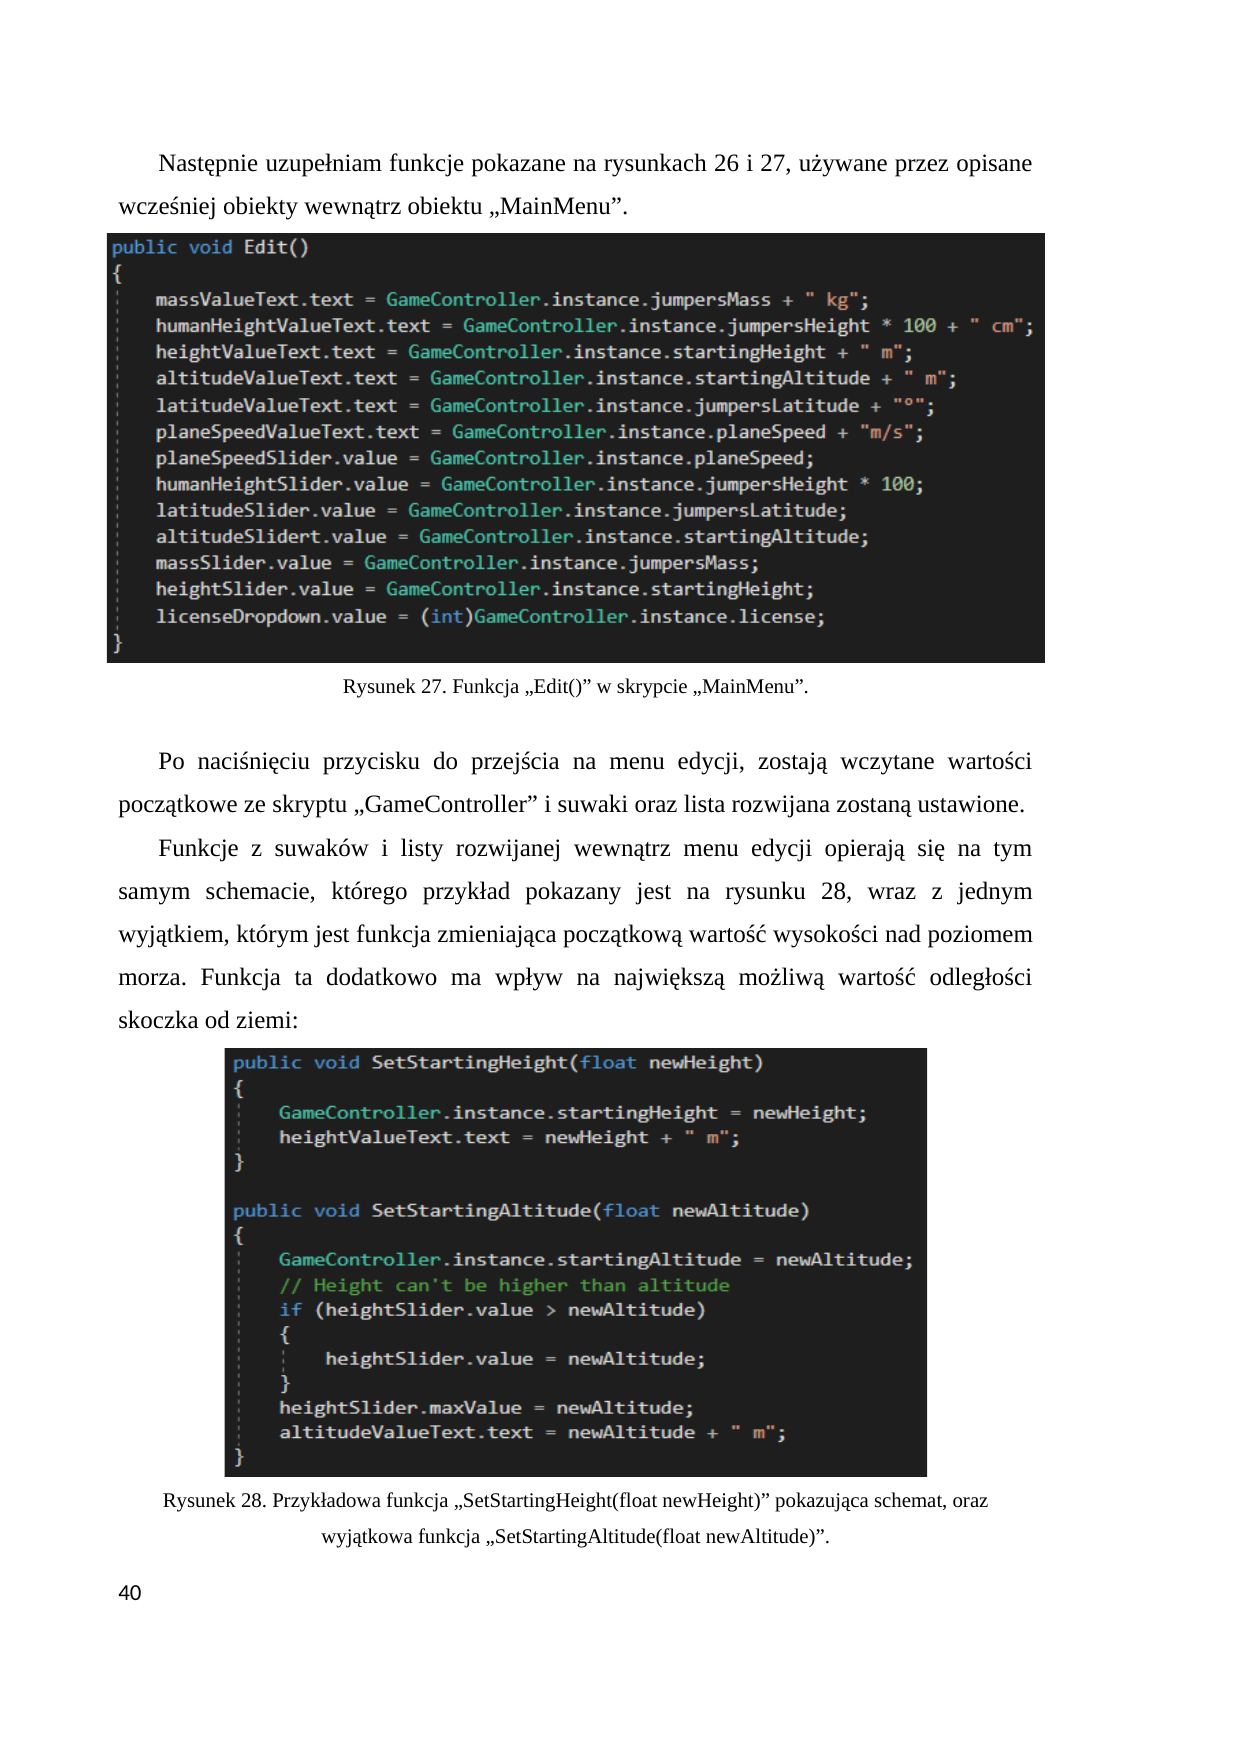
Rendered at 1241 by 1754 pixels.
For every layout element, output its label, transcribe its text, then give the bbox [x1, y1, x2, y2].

picture [106, 233, 1045, 663]
text Funkcje z suwaków i listy rozwijanej wewnątrz menu edycji opierają się na tym samym schemacie, którego przykład pokazany jest na rysunku 28, wraz z jednym wyjątkiem, którym jest funkcja zmieniająca początkową wartość wysokości nad poziomem morza. Funkcja ta dodatkowo ma wpływ na największą możliwą wartość odległości skoczka od ziemi: [118, 833, 1033, 1034]
text Po naciśnięciu przycisku do przejścia na menu edycji, zostają wczytane wartości początkowe ze skryptu „GameController” i suwaki oraz lista rozwijana zostaną ustawione. [118, 746, 1033, 818]
picture [224, 1048, 928, 1477]
text Rysunek 27. Funkcja „Edit()” w skrypcie „MainMenu”. [118, 663, 1033, 698]
text Rysunek 28. Przykładowa funkcja „SetStartingHeight(float newHeight)” pokazująca schemat, oraz wyjątkowa funkcja „SetStartingAltitude(float newAltitude)”. [118, 1048, 1033, 1548]
text Następnie uzupełniam funkcje pokazane na rysunkach 26 i 27, używane przez opisane wcześniej obiekty wewnątrz obiektu „MainMenu”. [118, 148, 1033, 219]
